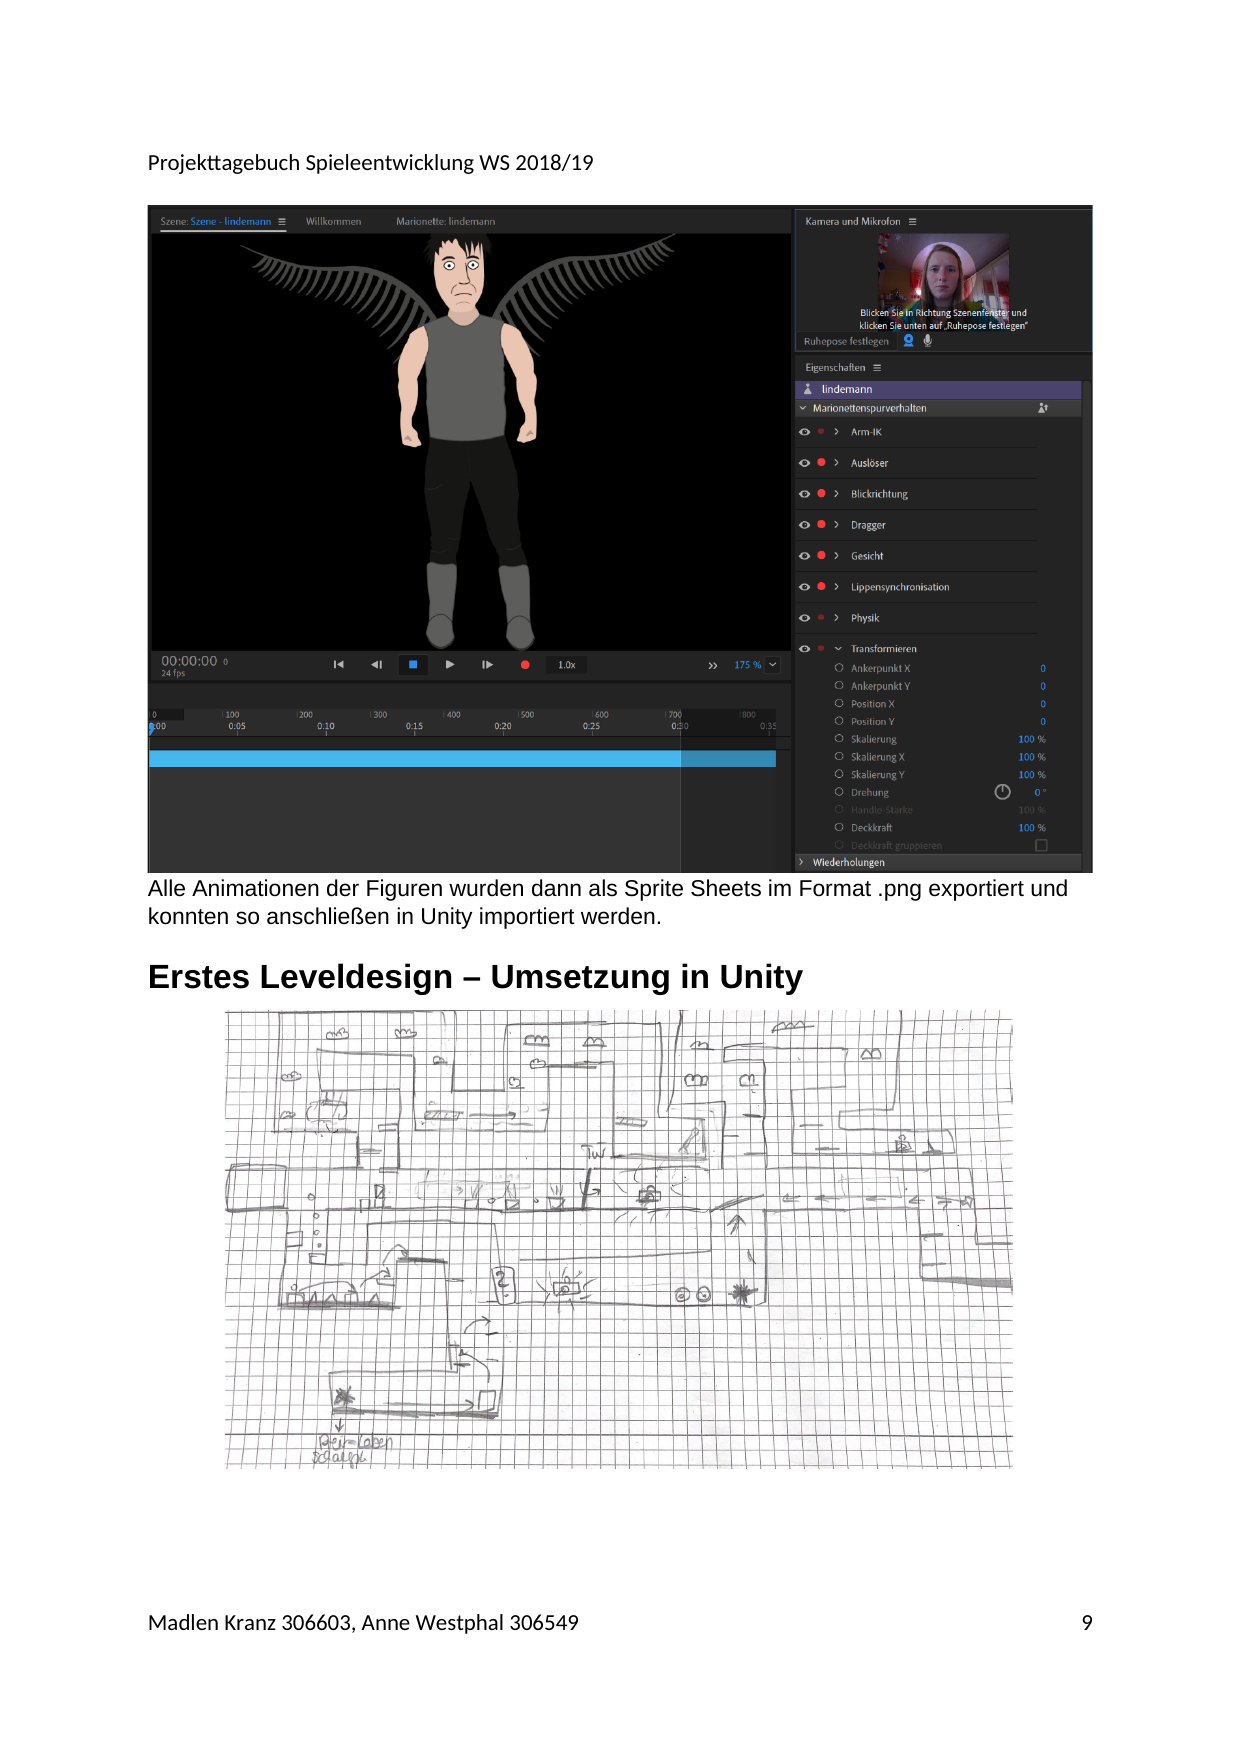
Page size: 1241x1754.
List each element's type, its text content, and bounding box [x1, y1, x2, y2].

picture [147, 205, 1093, 873]
subtitle Erstes Leveldesign – Umsetzung in Unity [148, 957, 1093, 995]
text Alle Animationen der Figuren wurden dann als Sprite Sheets im Format .png exportiert und konnten so anschließen in Unity importiert werden. [148, 873, 1093, 929]
picture [224, 1010, 1016, 1469]
